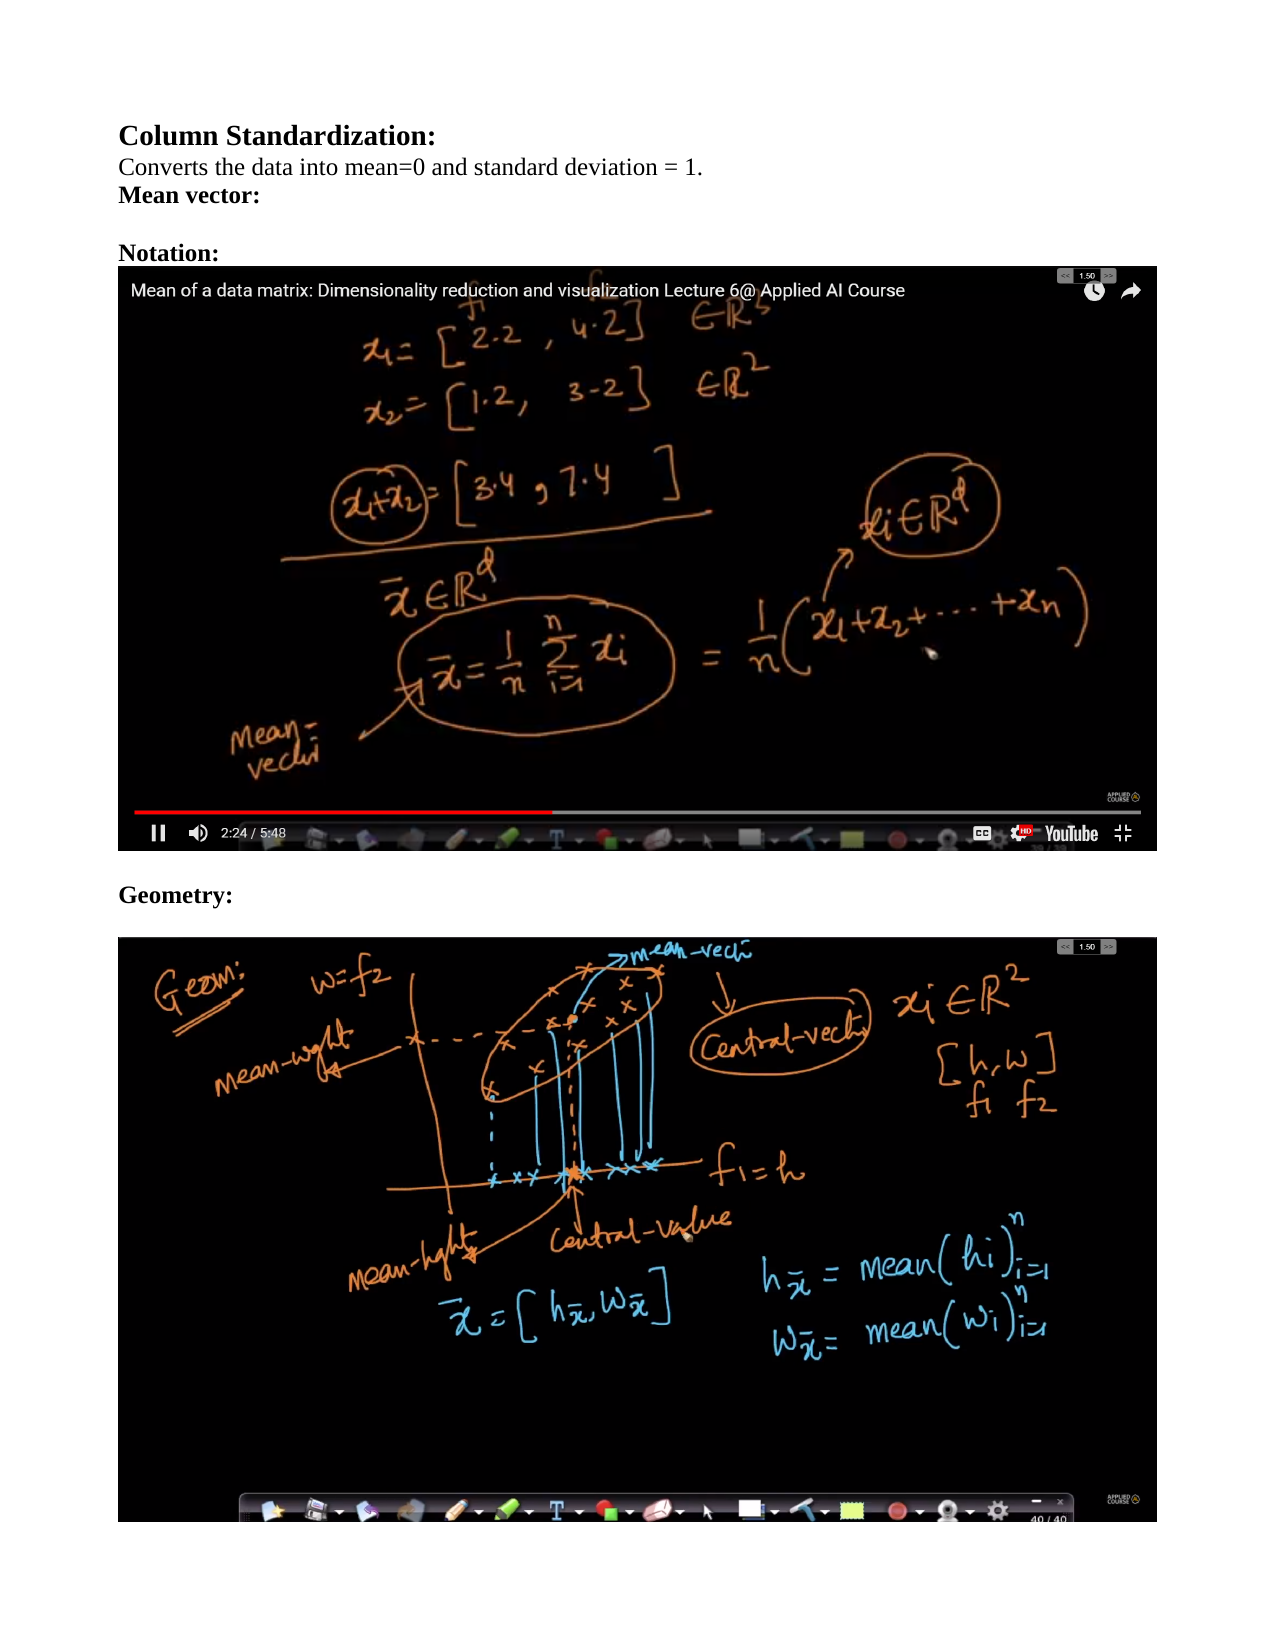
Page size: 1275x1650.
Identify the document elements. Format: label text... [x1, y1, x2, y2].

text Mean vector: [118, 180, 1157, 209]
text Column Standardization: [118, 118, 1157, 152]
text Converts the data into mean=0 and standard deviation = 1. [118, 152, 1157, 180]
text Geometry: [118, 880, 1157, 908]
picture [118, 266, 1157, 851]
text Notation: [118, 238, 1157, 266]
picture [118, 937, 1157, 1522]
